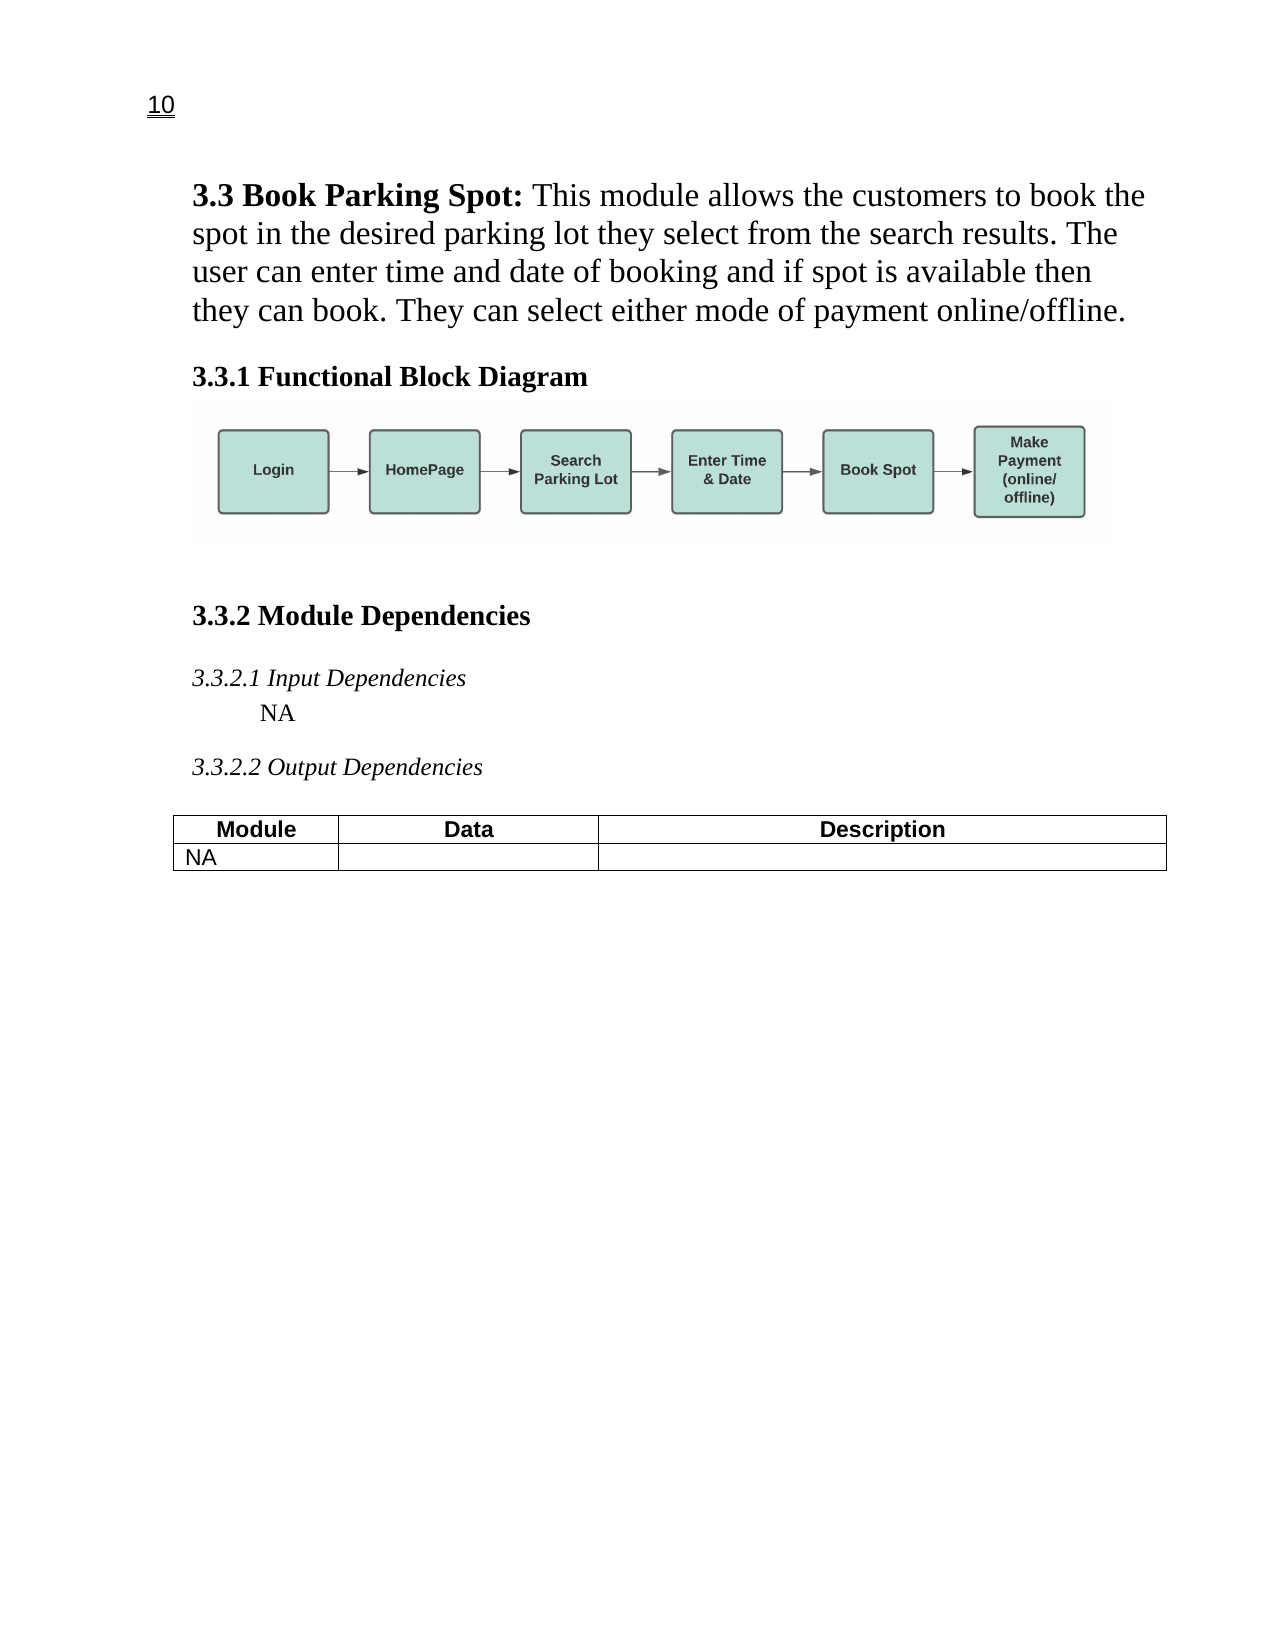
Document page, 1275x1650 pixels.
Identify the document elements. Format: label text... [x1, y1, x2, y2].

text NA [237, 698, 1156, 727]
subtitle 3.3.2 Module Dependencies [147, 598, 1156, 632]
table_cell [599, 844, 1166, 870]
table_cell [339, 844, 598, 870]
table_cell NA [174, 844, 338, 870]
subtitle 3.3.2.2 Output Dependencies [147, 752, 1156, 780]
subtitle 3.3 Book Parking Spot: This module allows the customers to book the spot in the desired parking lot they select from the search results. The user can enter time and date of booking and if spot is available then they can book. They can select either mode of payment online/offline. [147, 175, 1156, 328]
picture [192, 399, 1112, 545]
subtitle 3.3.2.1 Input Dependencies [147, 663, 1156, 692]
table_header Module [174, 816, 338, 843]
table_header Data [339, 816, 598, 843]
subtitle 3.3.1 Functional Block Diagram [147, 359, 1156, 393]
table_header Description [599, 816, 1166, 843]
